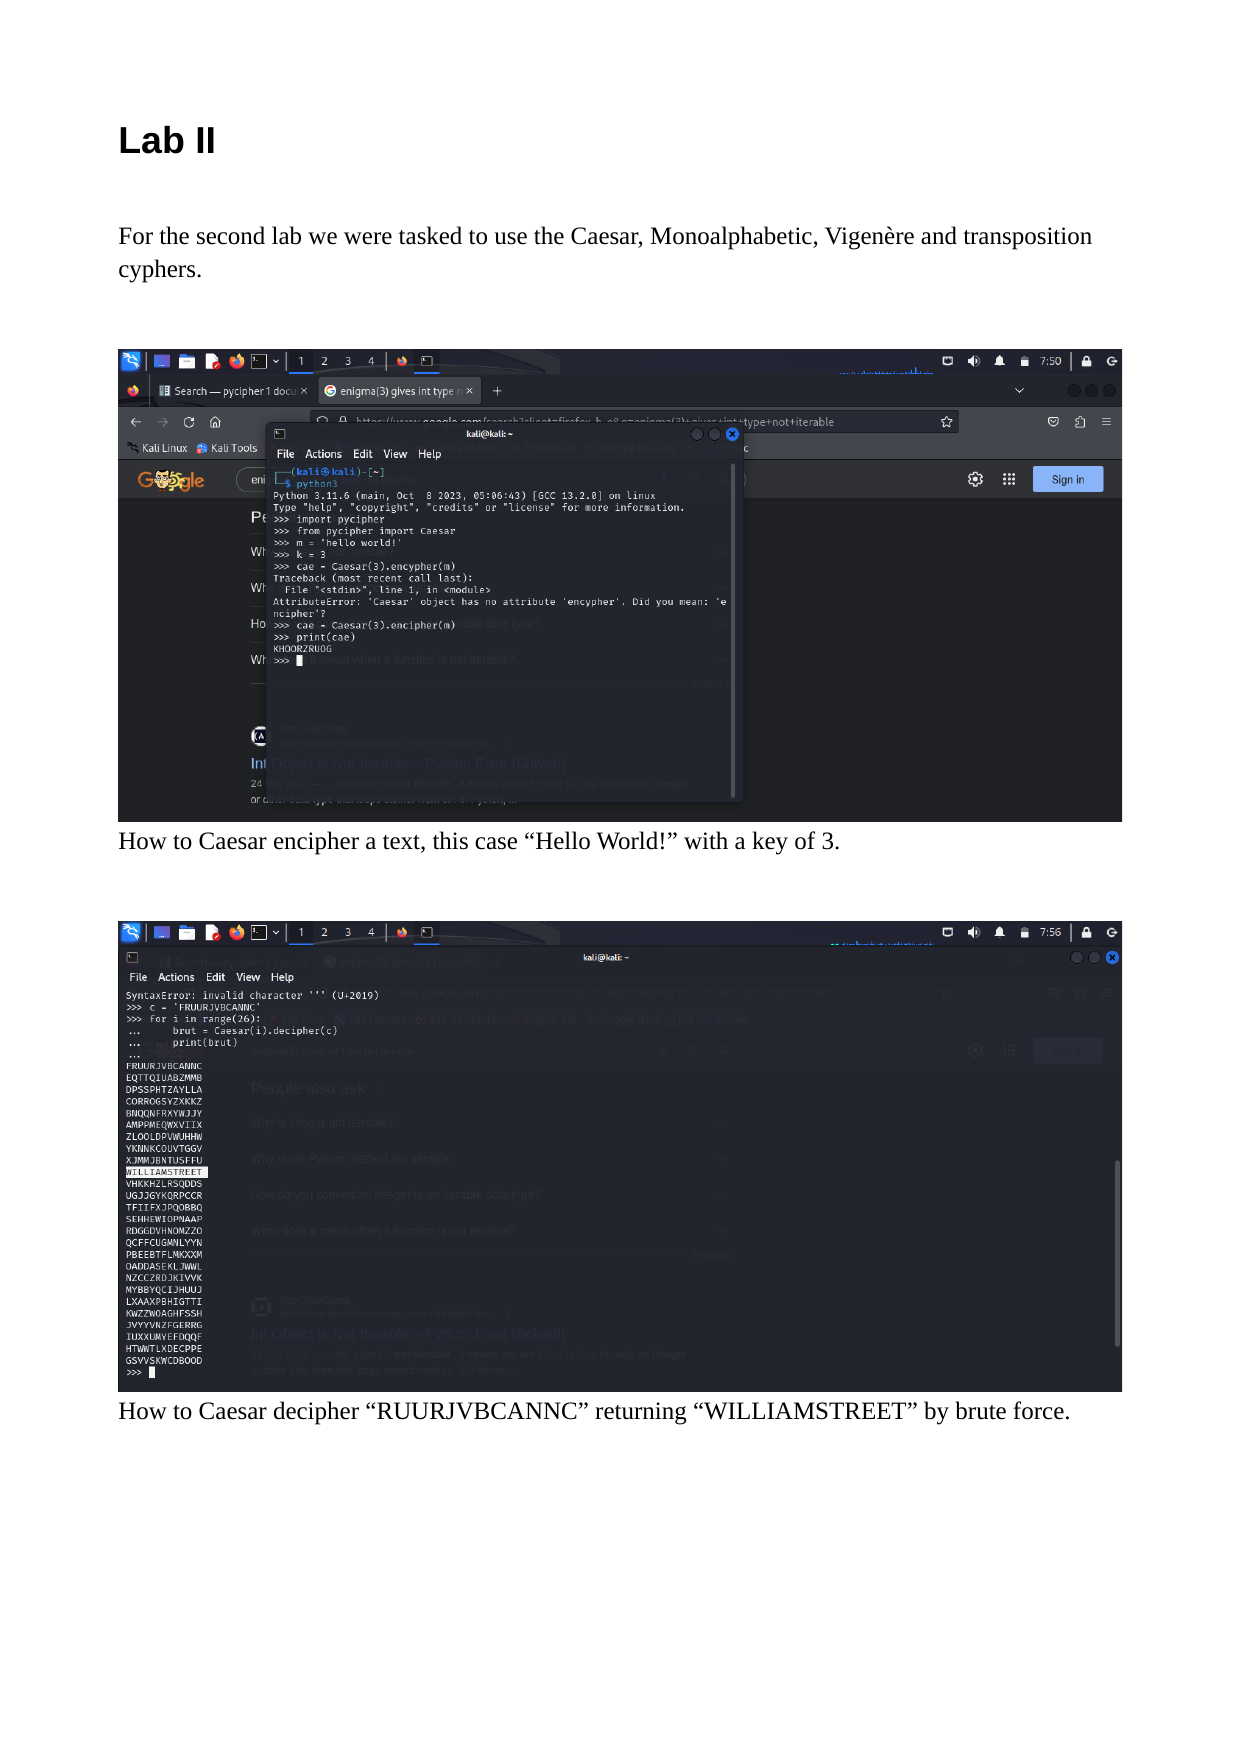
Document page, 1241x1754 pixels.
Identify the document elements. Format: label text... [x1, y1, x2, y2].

picture [118, 349, 1123, 822]
text For the second lab we were tasked to use the Caesar, Monoalphabetic, Vigenère and transposition cyphers. [118, 221, 1122, 283]
picture [118, 921, 1123, 1392]
subtitle Lab II [118, 118, 1122, 161]
text How to Caesar decipher “RUURJVBCANNC” returning “WILLIAMSTREET” by brute force. [118, 1392, 1122, 1425]
text How to Caesar encipher a text, this case “Hello World!” with a key of 3. [118, 822, 1122, 855]
